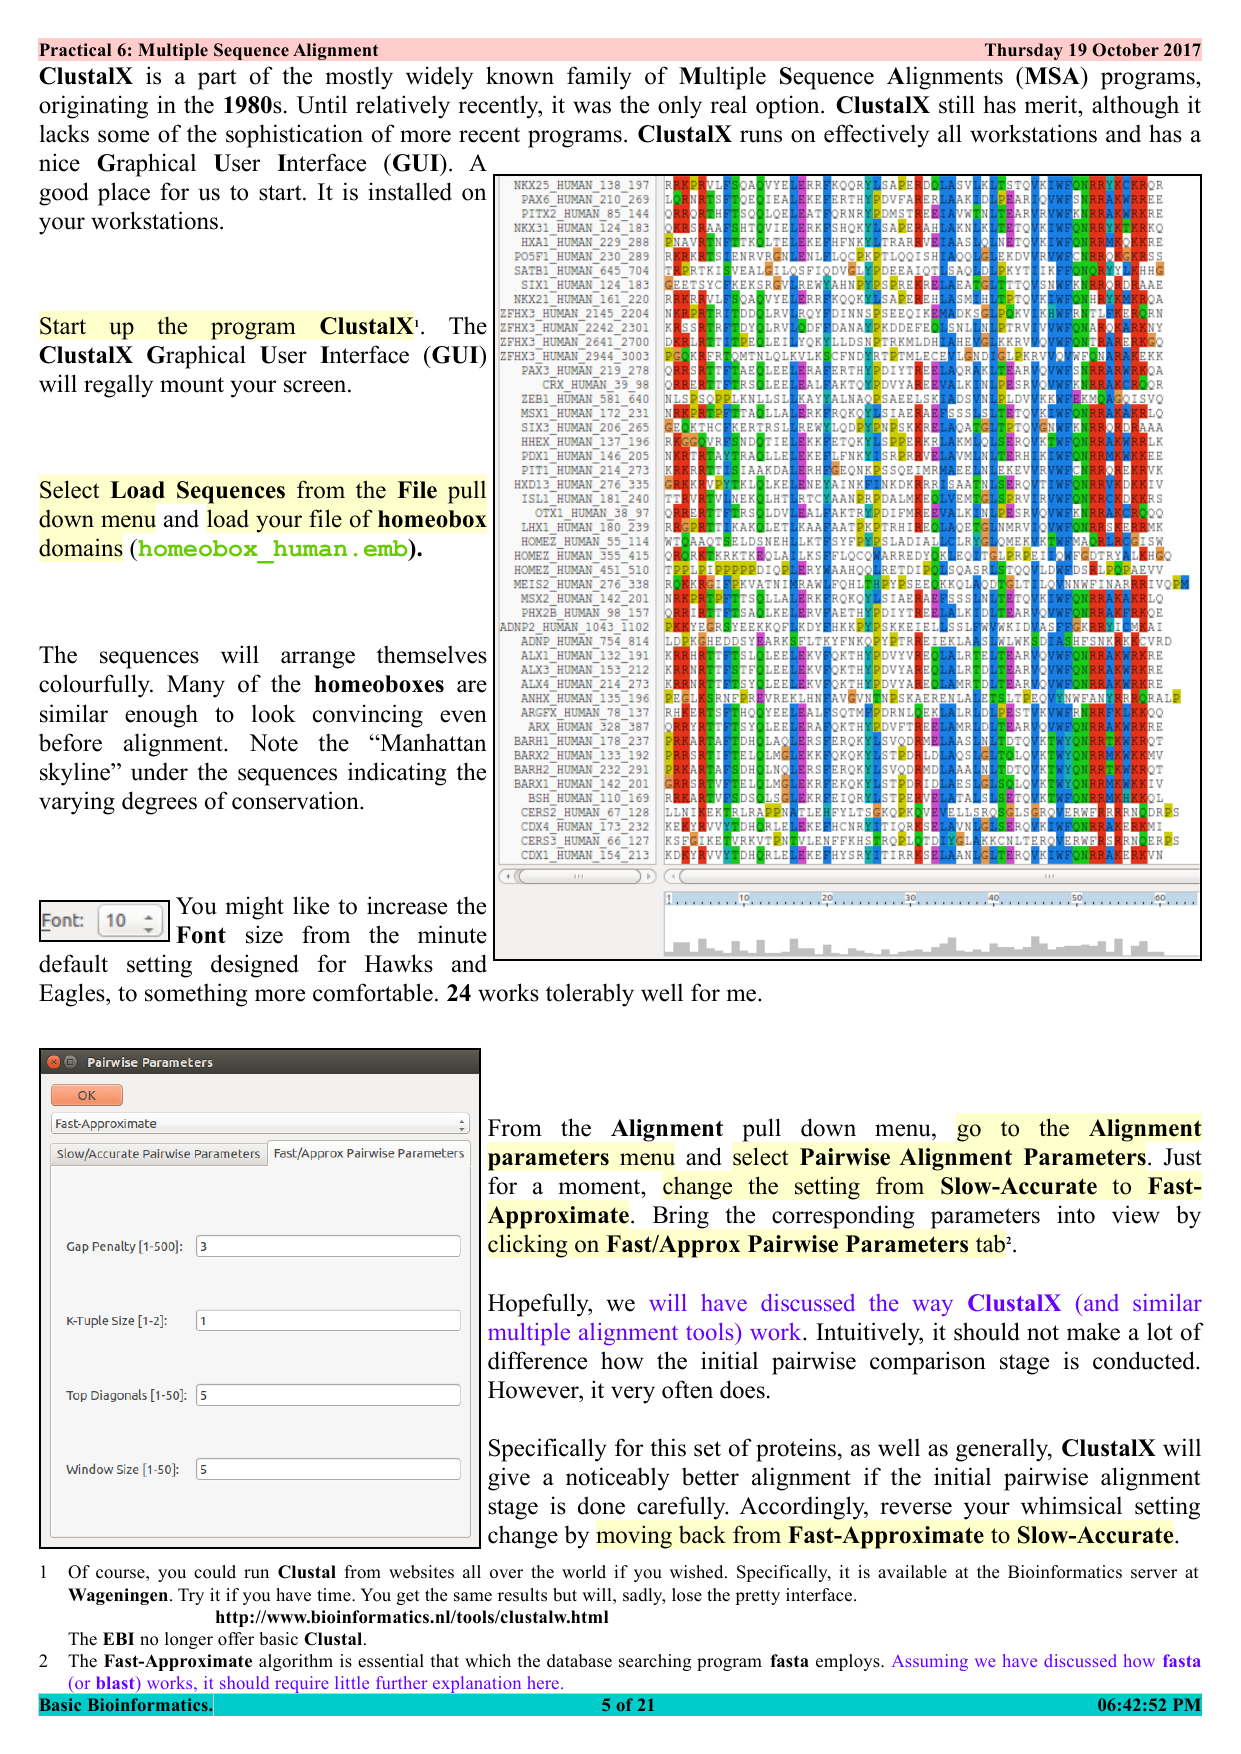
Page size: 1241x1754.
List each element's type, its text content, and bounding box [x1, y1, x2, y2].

text You might like to increase the Font size from the minute default setting designed for Hawks and Eagles, to something more comfortable. 24 works tolerably well for me. [38, 891, 1202, 1007]
text Specifically for this set of proteins, as well as generally, ClustalX will give a noticeably better alignment if the initial pairwise alignment stage is done carefully. Accordingly, reverse your whimsical setting change by moving back from Fast-Approximate to Slow-Accurate. [481, 1433, 1202, 1549]
text Start up the program ClustalX. The ClustalX Graphical User Interface (GUI) will regally mount your screen. [38, 311, 493, 398]
text Hopefully, we will have discussed the way ClustalX (and similar multiple alignment tools) work. Intuitively, it should not make a lot of difference how the initial pairwise comparison stage is conducted. However, it very often does. [481, 1287, 1202, 1404]
text ClustalX is a part of the mostly widely known family of Multiple Sequence Alignments (MSA) programs, originating in the 1980s. Until relatively recently, it was the only real option. ClustalX still has merit, although it lacks some of the sophistication of more recent programs. ClustalX runs on effectively all workstations and has a nice Graphical User Interface (GUI). A good place for us to start. It is installed on your workstations. [38, 61, 1202, 235]
text The Fast-Approximate algorithm is essential that which the database searching program fasta employs. Assuming we have discussed how fasta (or blast) works, it should require little further explanation here. [38, 1649, 1202, 1693]
text From the Alignment pull down menu, go to the Alignment parameters menu and select Pairwise Alignment Parameters. Just for a moment, change the setting from Slow-Accurate to Fast-Approximate. Bring the corresponding parameters into view by clicking on Fast/Approx Pairwise Parameters tab. [481, 1113, 1202, 1258]
picture [41, 902, 168, 940]
text Of course, you could run Clustal from websites all over the world if you wished. Specifically, it is available at the Bioinformatics server at Wageningen. Try it if you have time. You get the same results but will, sadly, lose the pretty interface. [38, 1561, 1202, 1605]
text http://www.bioinformatics.nl/tools/clustalw.html [215, 1605, 1202, 1627]
text The sequences will arrange themselves colourfully. Many of the homeoboxes are similar enough to look convincing even before alignment. Note the “Manhattan skyline” under the sequences indicating the varying degrees of conservation. [38, 640, 493, 815]
text The EBI no longer offer basic Clustal. [38, 1627, 1202, 1649]
text Select Load Sequences from the File pull down menu and load your file of homeobox domains (homeobox_human.emb). [38, 475, 493, 564]
picture [41, 1050, 479, 1547]
picture [495, 176, 1200, 959]
